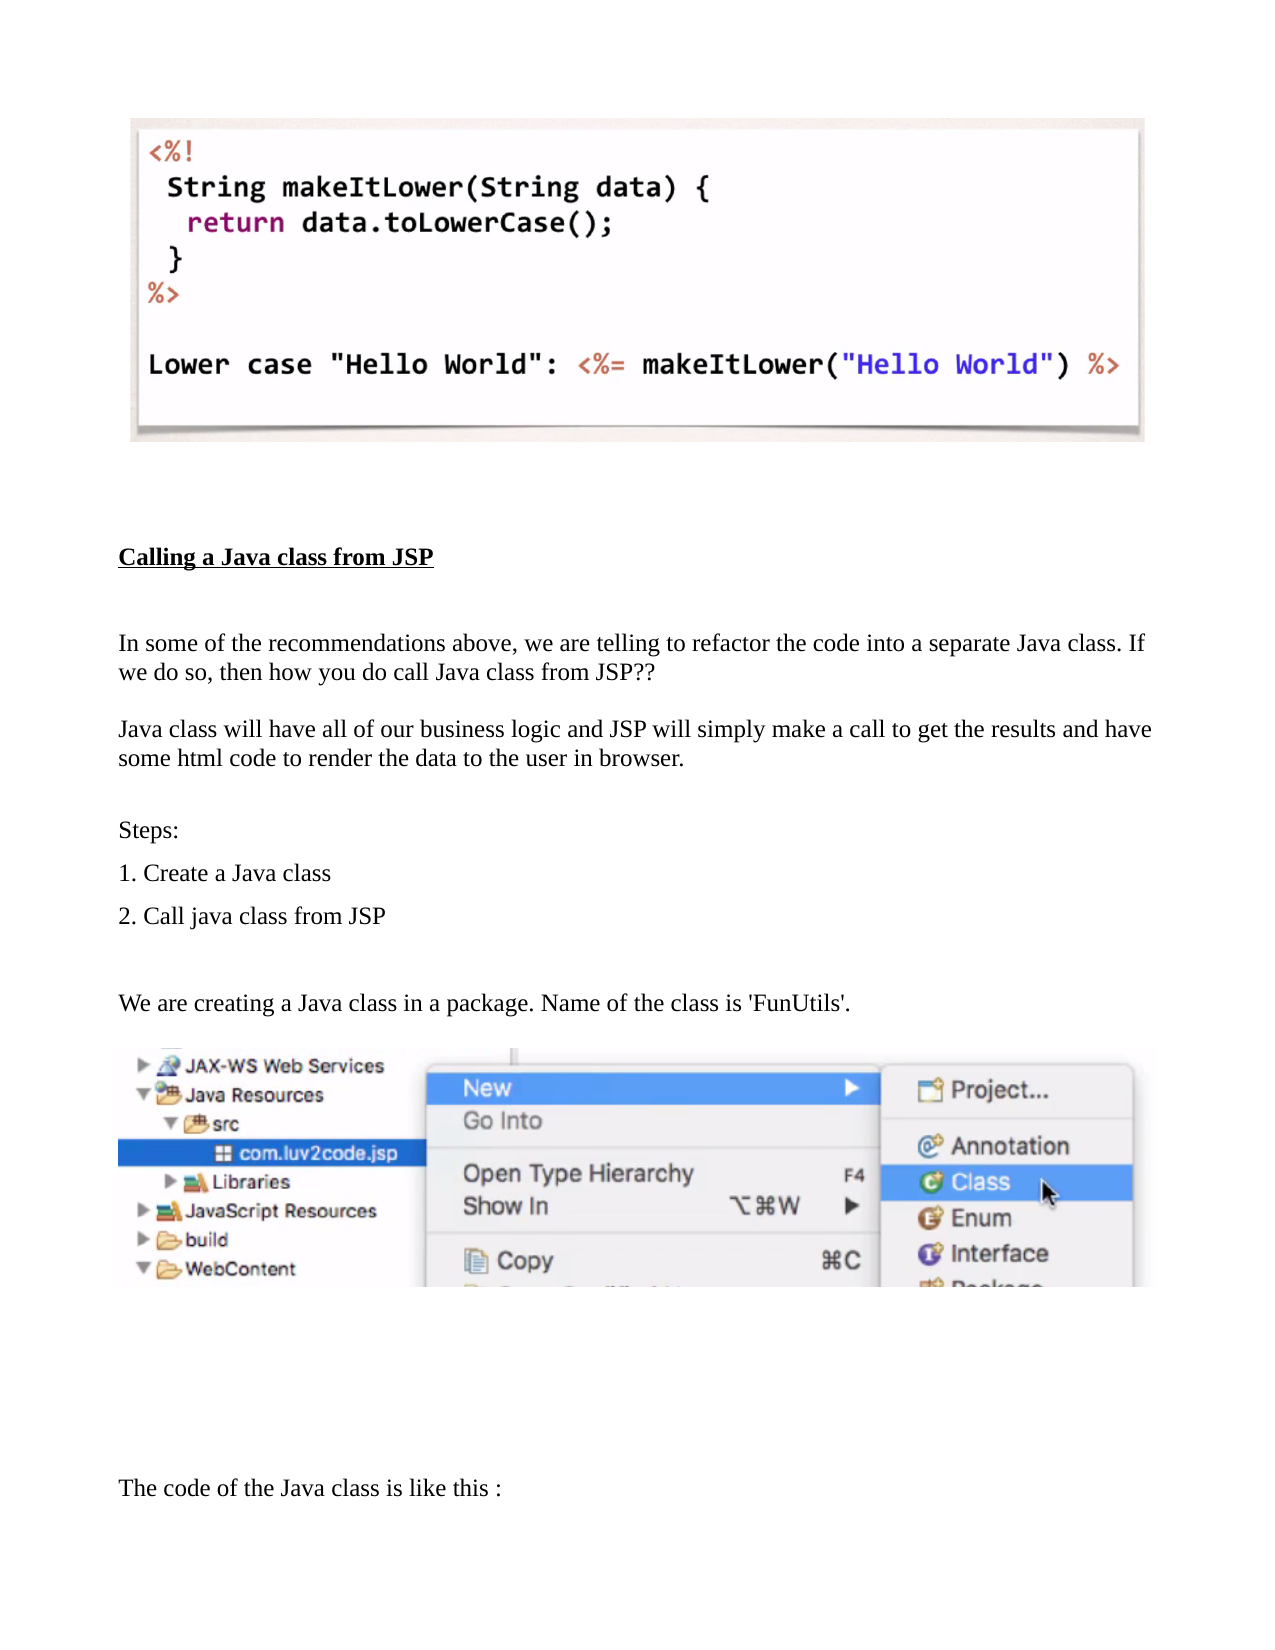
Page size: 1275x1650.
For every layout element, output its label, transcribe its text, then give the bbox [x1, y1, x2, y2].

text In some of the recommendations above, we are telling to refactor the code into a separate Java class. If we do so, then how you do call Java class from JSP?? [118, 628, 1157, 686]
text We are creating a Java class in a package. Name of the class is 'FunUtils'. [118, 988, 1157, 1016]
text The code of the Java class is like this : [118, 1473, 1157, 1502]
picture [130, 118, 1145, 442]
text 2. Call java class from JSP [118, 901, 1157, 930]
text Calling a Java class from JSP [118, 542, 1157, 571]
picture [118, 1048, 1157, 1287]
text Steps: [118, 815, 1157, 844]
text 1. Create a Java class [118, 858, 1157, 887]
text Java class will have all of our business logic and JSP will simply make a call to get the results and have some html code to render the data to the user in browser. [118, 714, 1157, 772]
